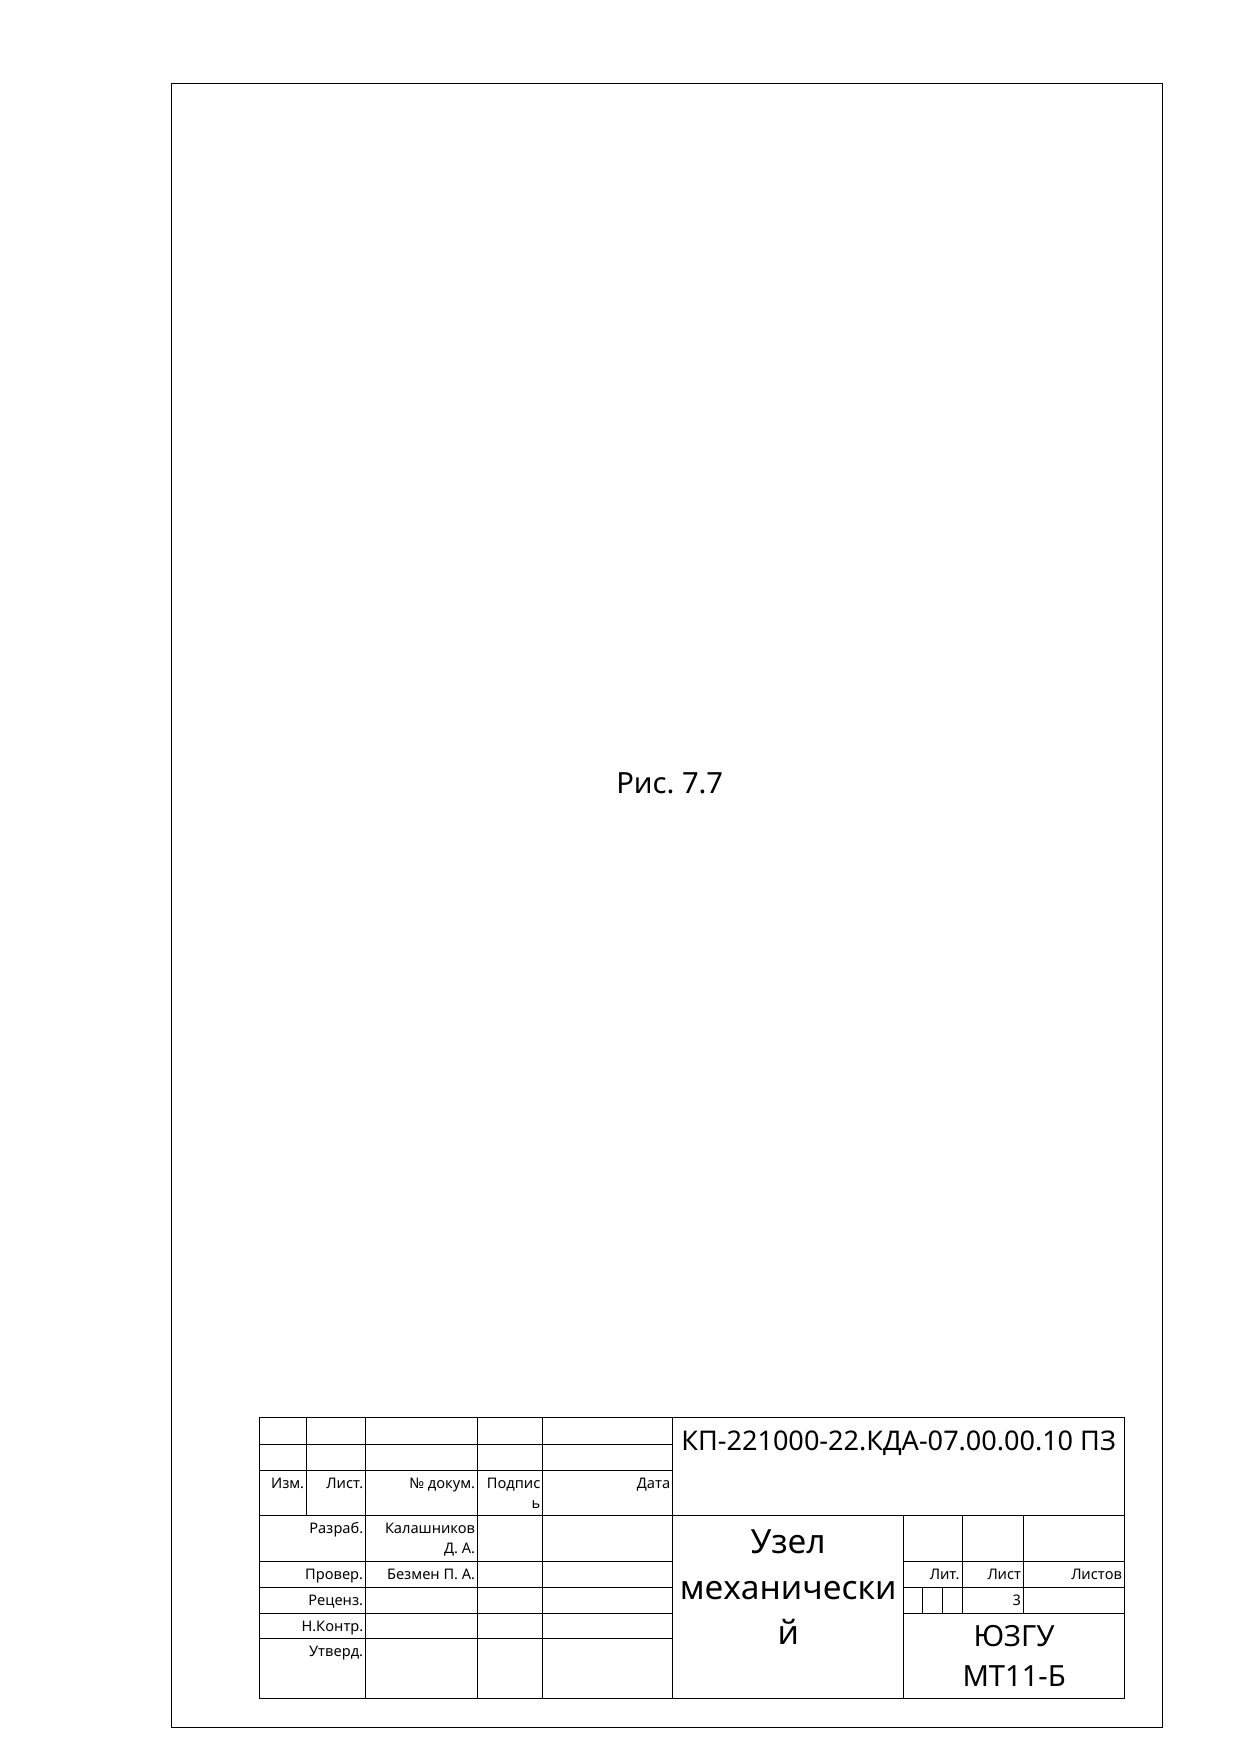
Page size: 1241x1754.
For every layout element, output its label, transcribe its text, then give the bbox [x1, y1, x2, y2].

text Рис. 7.7 [216, 762, 1123, 802]
